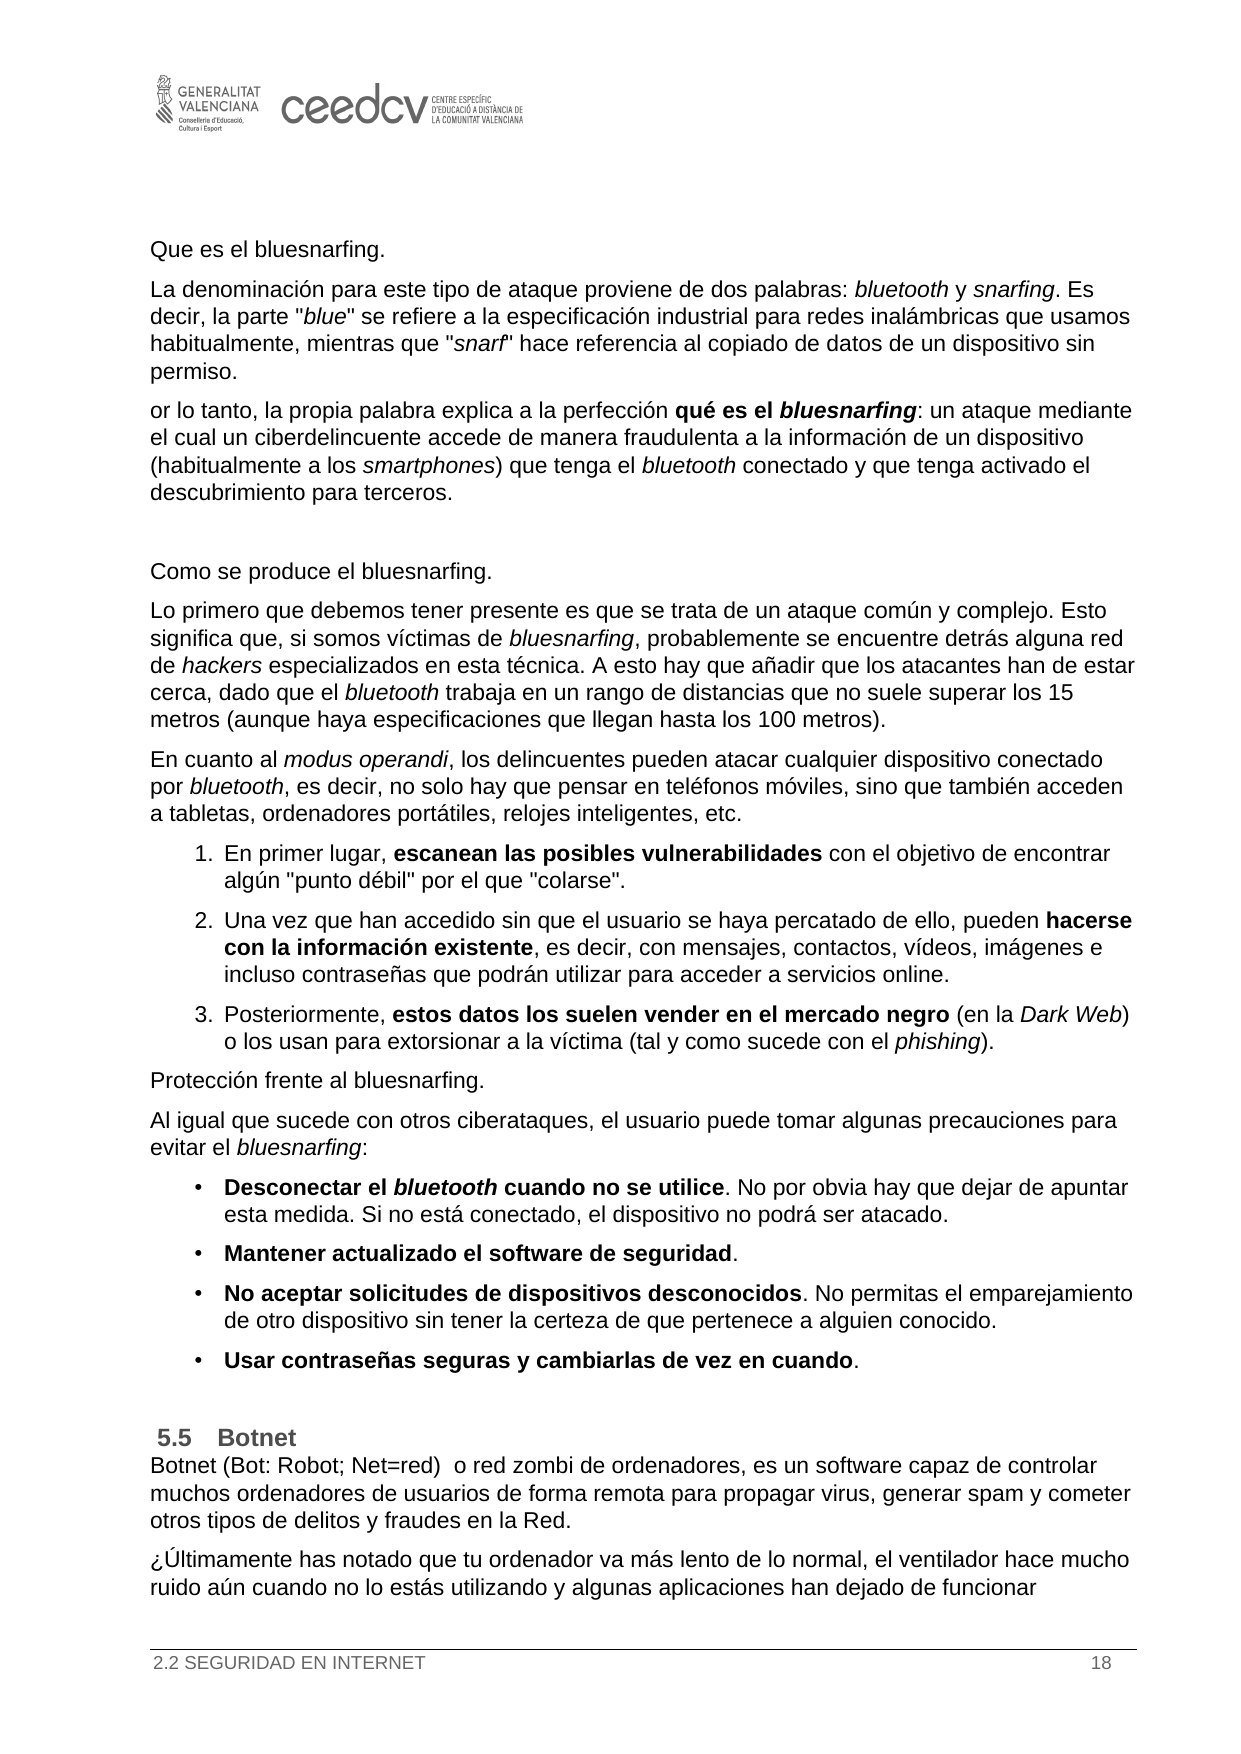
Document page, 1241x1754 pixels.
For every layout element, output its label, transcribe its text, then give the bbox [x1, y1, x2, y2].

text Lo primero que debemos tener presente es que se trata de un ataque común y complejo. Esto significa que, si somos víctimas de bluesnarfing, probablemente se encuentre detrás alguna red de hackers especializados en esta técnica. A esto hay que añadir que los atacantes han de estar cerca, dado que el bluetooth trabaja en un rango de distancias que no suele superar los 15 metros (aunque haya especificaciones que llegan hasta los 100 metros). [150, 597, 1137, 733]
text Que es el bluesnarfing. [150, 236, 1137, 263]
list Mantener actualizado el software de seguridad. [194, 1240, 1137, 1267]
list Desconectar el bluetooth cuando no se utilice. No por obvia hay que dejar de apuntar esta medida. Si no está conectado, el dispositivo no podrá ser atacado. [194, 1173, 1137, 1228]
text Como se produce el bluesnarfing. [150, 558, 1137, 585]
picture [155, 75, 523, 132]
list Posteriormente, estos datos los suelen vender en el mercado negro (en la Dark Web) o los usan para extorsionar a la víctima (tal y como sucede con el phishing). [194, 1000, 1137, 1055]
text La denominación para este tipo de ataque proviene de dos palabras: bluetooth y snarfing. Es decir, la parte "blue" se refiere a la especificación industrial para redes inalámbricas que usamos habitualmente, mientras que "snarf" hace referencia al copiado de datos de un dispositivo sin permiso. [150, 276, 1137, 384]
text ¿Últimamente has notado que tu ordenador va más lento de lo normal, el ventilador hace mucho ruido aún cuando no lo estás utilizando y algunas aplicaciones han dejado de funcionar [150, 1546, 1137, 1600]
subtitle Botnet [150, 1425, 1137, 1452]
list Una vez que han accedido sin que el usuario se haya percatado de ello, pueden hacerse con la información existente, es decir, con mensajes, contactos, vídeos, imágenes e incluso contraseñas que podrán utilizar para acceder a servicios online. [194, 906, 1137, 988]
list Usar contraseñas seguras y cambiarlas de vez en cuando. [194, 1347, 1137, 1374]
text Al igual que sucede con otros ciberataques, el usuario puede tomar algunas precauciones para evitar el bluesnarfing: [150, 1107, 1137, 1161]
text or lo tanto, la propia palabra explica a la perfección qué es el bluesnarfing: un ataque mediante el cual un ciberdelincuente accede de manera fraudulenta a la información de un dispositivo (habitualmente a los smartphones) que tenga el bluetooth conectado y que tenga activado el descubrimiento para terceros. [150, 397, 1137, 506]
list En primer lugar, escanean las posibles vulnerabilidades con el objetivo de encontrar algún "punto débil" por el que "colarse". [194, 839, 1137, 894]
text En cuanto al modus operandi, los delincuentes pueden atacar cualquier dispositivo conectado por bluetooth, es decir, no solo hay que pensar en teléfonos móviles, sino que también acceden a tabletas, ordenadores portátiles, relojes inteligentes, etc. [150, 746, 1137, 827]
list No aceptar solicitudes de dispositivos desconocidos. No permitas el emparejamiento de otro dispositivo sin tener la certeza de que pertenece a alguien conocido. [194, 1280, 1137, 1334]
text Botnet (Bot: Robot; Net=red) o red zombi de ordenadores, es un software capaz de controlar muchos ordenadores de usuarios de forma remota para propagar virus, generar spam y cometer otros tipos de delitos y fraudes en la Red. [150, 1452, 1137, 1534]
text Protección frente al bluesnarfing. [150, 1067, 1137, 1094]
